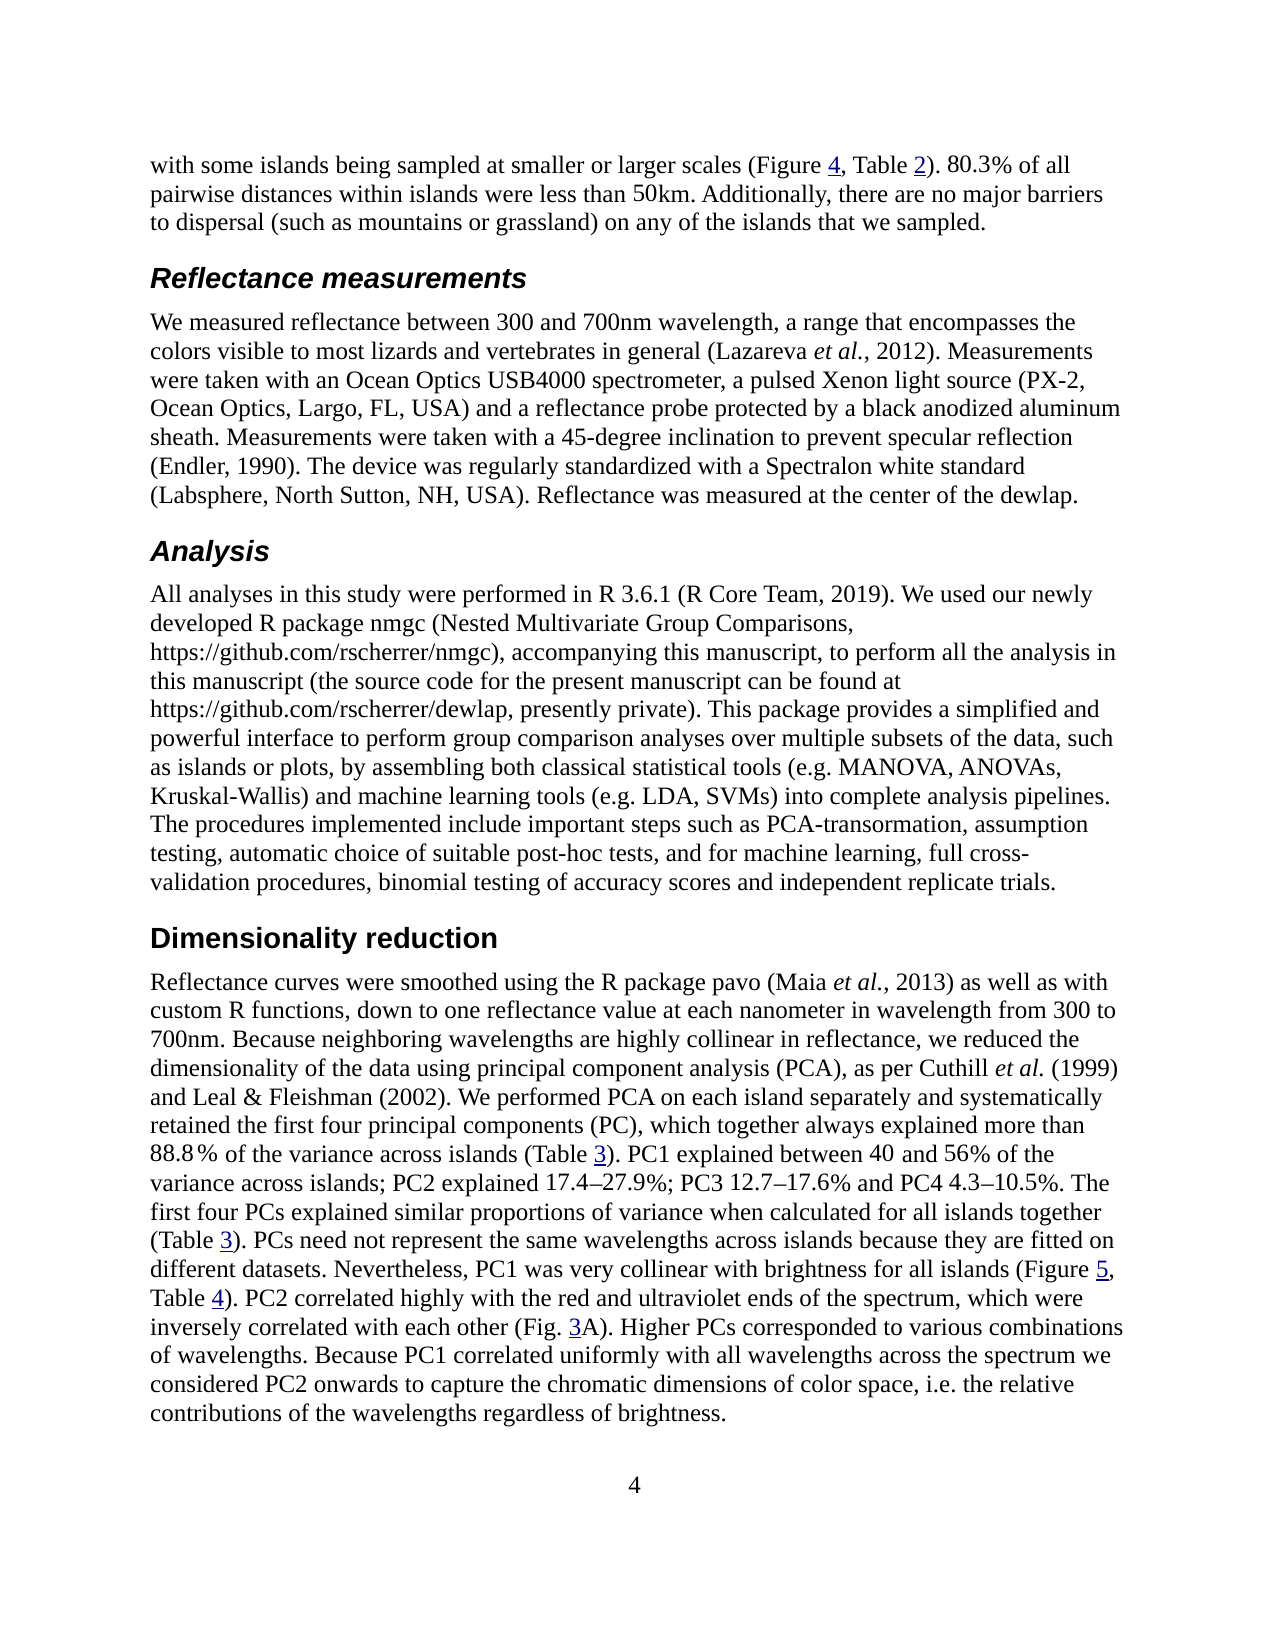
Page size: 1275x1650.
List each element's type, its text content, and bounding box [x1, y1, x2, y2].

subtitle Dimensionality reduction [150, 921, 1125, 954]
text We measured reflectance between 300 and 700nm wavelength, a range that encompasses the colors visible to most lizards and vertebrates in general (Lazareva et al., 2012). Measurements were taken with an Ocean Optics USB4000 spectrometer, a pulsed Xenon light source (PX-2, Ocean Optics, Largo, FL, USA) and a reflectance probe protected by a black anodized aluminum sheath. Measurements were taken with a 45-degree inclination to prevent specular reflection (Endler, 1990). The device was regularly standardized with a Spectralon white standard (Labsphere, North Sutton, NH, USA). Reflectance was measured at the center of the dewlap. [150, 307, 1125, 508]
subtitle Reflectance measurements [150, 261, 1125, 295]
text Reflectance curves were smoothed using the R package pavo (Maia et al., 2013) as well as with custom R functions, down to one reflectance value at each nanometer in wavelength from 300 to 700nm. Because neighboring wavelengths are highly collinear in reflectance, we reduced the dimensionality of the data using principal component analysis (PCA), as per Cuthill et al. (1999) and Leal & Fleishman (2002). We performed PCA on each island separately and systematically retained the first four principal components (PC), which together always explained more than of the variance across islands (Table 3). PC1 explained between and % of the variance across islands; PC2 explained –%; PC3 –% and PC4 –%. The first four PCs explained similar proportions of variance when calculated for all islands together (Table 3). PCs need not represent the same wavelengths across islands because they are fitted on different datasets. Nevertheless, PC1 was very collinear with brightness for all islands (Figure 5, Table 4). PC2 correlated highly with the red and ultraviolet ends of the spectrum, which were inversely correlated with each other (Fig. 3A). Higher PCs corresponded to various combinations of wavelengths. Because PC1 correlated uniformly with all wavelengths across the spectrum we considered PC2 onwards to capture the chromatic dimensions of color space, i.e. the relative contributions of the wavelengths regardless of brightness. [150, 967, 1125, 1427]
subtitle Analysis [150, 533, 1125, 567]
text We sampled 466 male Anolis sagrei from seven islands in the Bahamas Archipelago – Abaco, North Andros, South Andros, South Bimini, Eleuthera, Long Island, Ragged Island – and two in the Cayman Islands – Cayman Brac and Little Cayman (Figure 1). These islands were chosen to span the breadth of the West Indian range of A. sagrei, because they have highly similar habitat types, and because the A. sagrei on each island group are derived from ancient and distinct colonization events from Cuba (i.e. relatively evolutionarily independent, Reynolds et al. (2020)). Three habitats were sampled on each island based on characterizations by Howard (1950) and Schoener (1968). Each habitat is clearly distinguishable by its dominant vegetation type — xeric coastal scrub (open, relatively dry habitat consisting of low vegetation or isolated trees), primary coppice forest (closed-canopy forest) and mangrove forest (wet coastal habitat with trees growing in brackish water and high light penetration). Sample sizes are given in Table 1. Our sampling design enabled us to test for differences between habitats at a coarse and fine geographical scale. The median distance between two localities within an island was km, with some islands being sampled at smaller or larger scales (Figure 4, Table 2). % of all pairwise distances within islands were less than km. Additionally, there are no major barriers to dispersal (such as mountains or grassland) on any of the islands that we sampled. [150, 150, 1125, 236]
text All analyses in this study were performed in R 3.6.1 (R Core Team, 2019). We used our newly developed R package nmgc (Nested Multivariate Group Comparisons, https://github.com/rscherrer/nmgc), accompanying this manuscript, to perform all the analysis in this manuscript (the source code for the present manuscript can be found at https://github.com/rscherrer/dewlap, presently private). This package provides a simplified and powerful interface to perform group comparison analyses over multiple subsets of the data, such as islands or plots, by assembling both classical statistical tools (e.g. MANOVA, ANOVAs, Kruskal-Wallis) and machine learning tools (e.g. LDA, SVMs) into complete analysis pipelines. The procedures implemented include important steps such as PCA-transormation, assumption testing, automatic choice of suitable post-hoc tests, and for machine learning, full cross-validation procedures, binomial testing of accuracy scores and independent replicate trials. [150, 579, 1125, 896]
